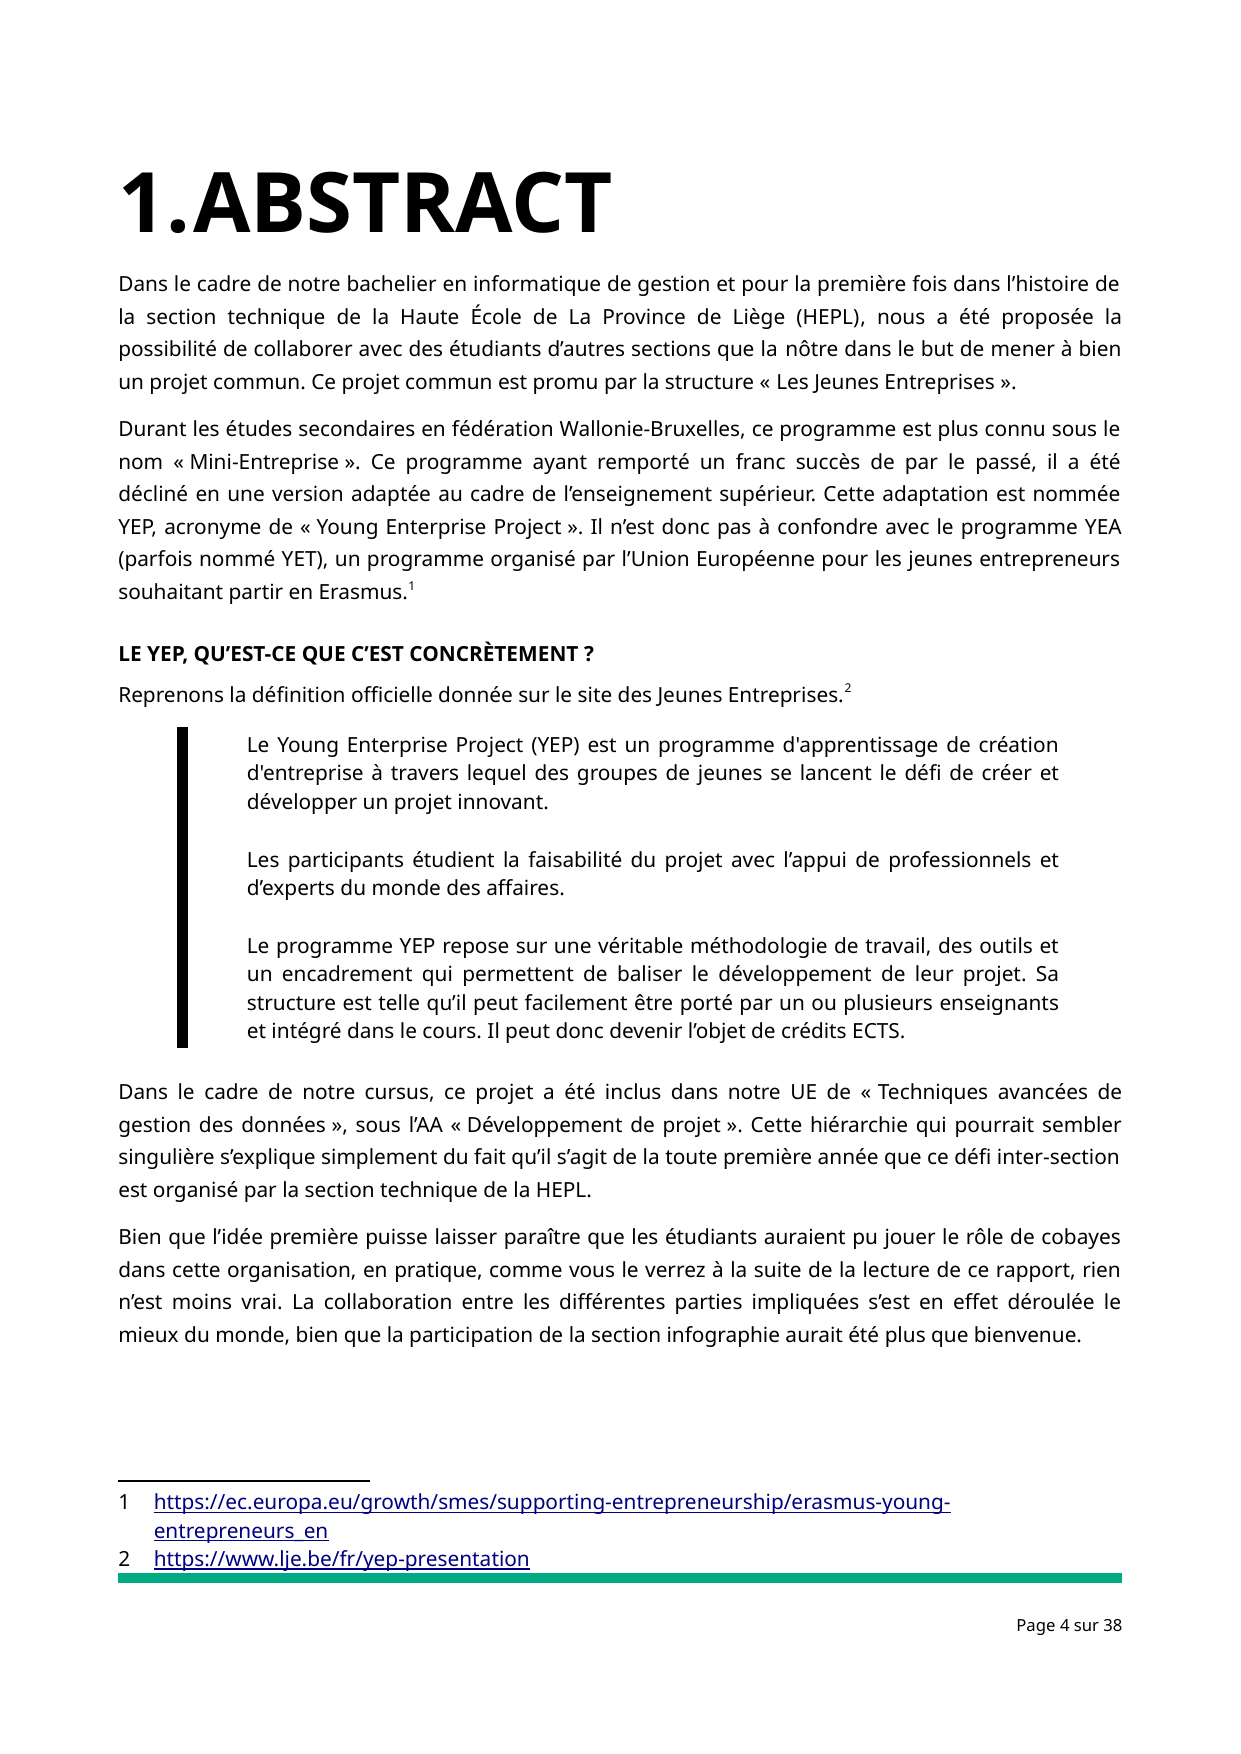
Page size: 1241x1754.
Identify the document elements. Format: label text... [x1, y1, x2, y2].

subtitle Le YEP, qu’est-ce que c’est concrètement ? [118, 639, 1122, 667]
text Reprenons la définition officielle donnée sur le site des Jeunes Entreprises. [118, 680, 1122, 708]
text Durant les études secondaires en fédération Wallonie-Bruxelles, ce programme est plus connu sous le nom « Mini-Entreprise ». Ce programme ayant remporté un franc succès de par le passé, il a été décliné en une version adaptée au cadre de l’enseignement supérieur. Cette adaptation est nommée YEP, acronyme de « Young Enterprise Project ». Il n’est donc pas à confondre avec le programme YEA (parfois nommé YET), un programme organisé par l’Union Européenne pour les jeunes entrepreneurs souhaitant partir en Erasmus. [118, 414, 1122, 606]
text Bien que l’idée première puisse laisser paraître que les étudiants auraient pu jouer le rôle de cobayes dans cette organisation, en pratique, comme vous le verrez à la suite de la lecture de ce rapport, rien n’est moins vrai. La collaboration entre les différentes parties impliquées s’est en effet déroulée le mieux du monde, bien que la participation de la section infographie aurait été plus que bienvenue. [118, 1222, 1122, 1348]
subtitle Abstract [118, 143, 1122, 257]
text https://ec.europa.eu/growth/smes/supporting-entrepreneurship/erasmus-young-entrepreneurs_en [118, 1487, 1122, 1544]
text Les participants étudient la faisabilité du projet avec l’appui de professionnels et d’experts du monde des affaires. [188, 842, 1063, 902]
text https://www.lje.be/fr/yep-presentation [118, 1544, 1122, 1573]
text Le Young Enterprise Project (YEP) est un programme d'apprentissage de création d'entreprise à travers lequel des groupes de jeunes se lancent le défi de créer et développer un projet innovant. [188, 727, 1063, 815]
text Dans le cadre de notre bachelier en informatique de gestion et pour la première fois dans l’histoire de la section technique de la Haute École de La Province de Liège (HEPL), nous a été proposée la possibilité de collaborer avec des étudiants d’autres sections que la nôtre dans le but de mener à bien un projet commun. Ce projet commun est promu par la structure « Les Jeunes Entreprises ». [118, 269, 1122, 395]
text Le programme YEP repose sur une véritable méthodologie de travail, des outils et un encadrement qui permettent de baliser le développement de leur projet. Sa structure est telle qu’il peut facilement être porté par un ou plusieurs enseignants et intégré dans le cours. Il peut donc devenir l’objet de crédits ECTS. [188, 928, 1063, 1048]
text Dans le cadre de notre cursus, ce projet a été inclus dans notre UE de « Techniques avancées de gestion des données », sous l’AA « Développement de projet ». Cette hiérarchie qui pourrait sembler singulière s’explique simplement du fait qu’il s’agit de la toute première année que ce défi inter-section est organisé par la section technique de la HEPL. [118, 1077, 1122, 1203]
